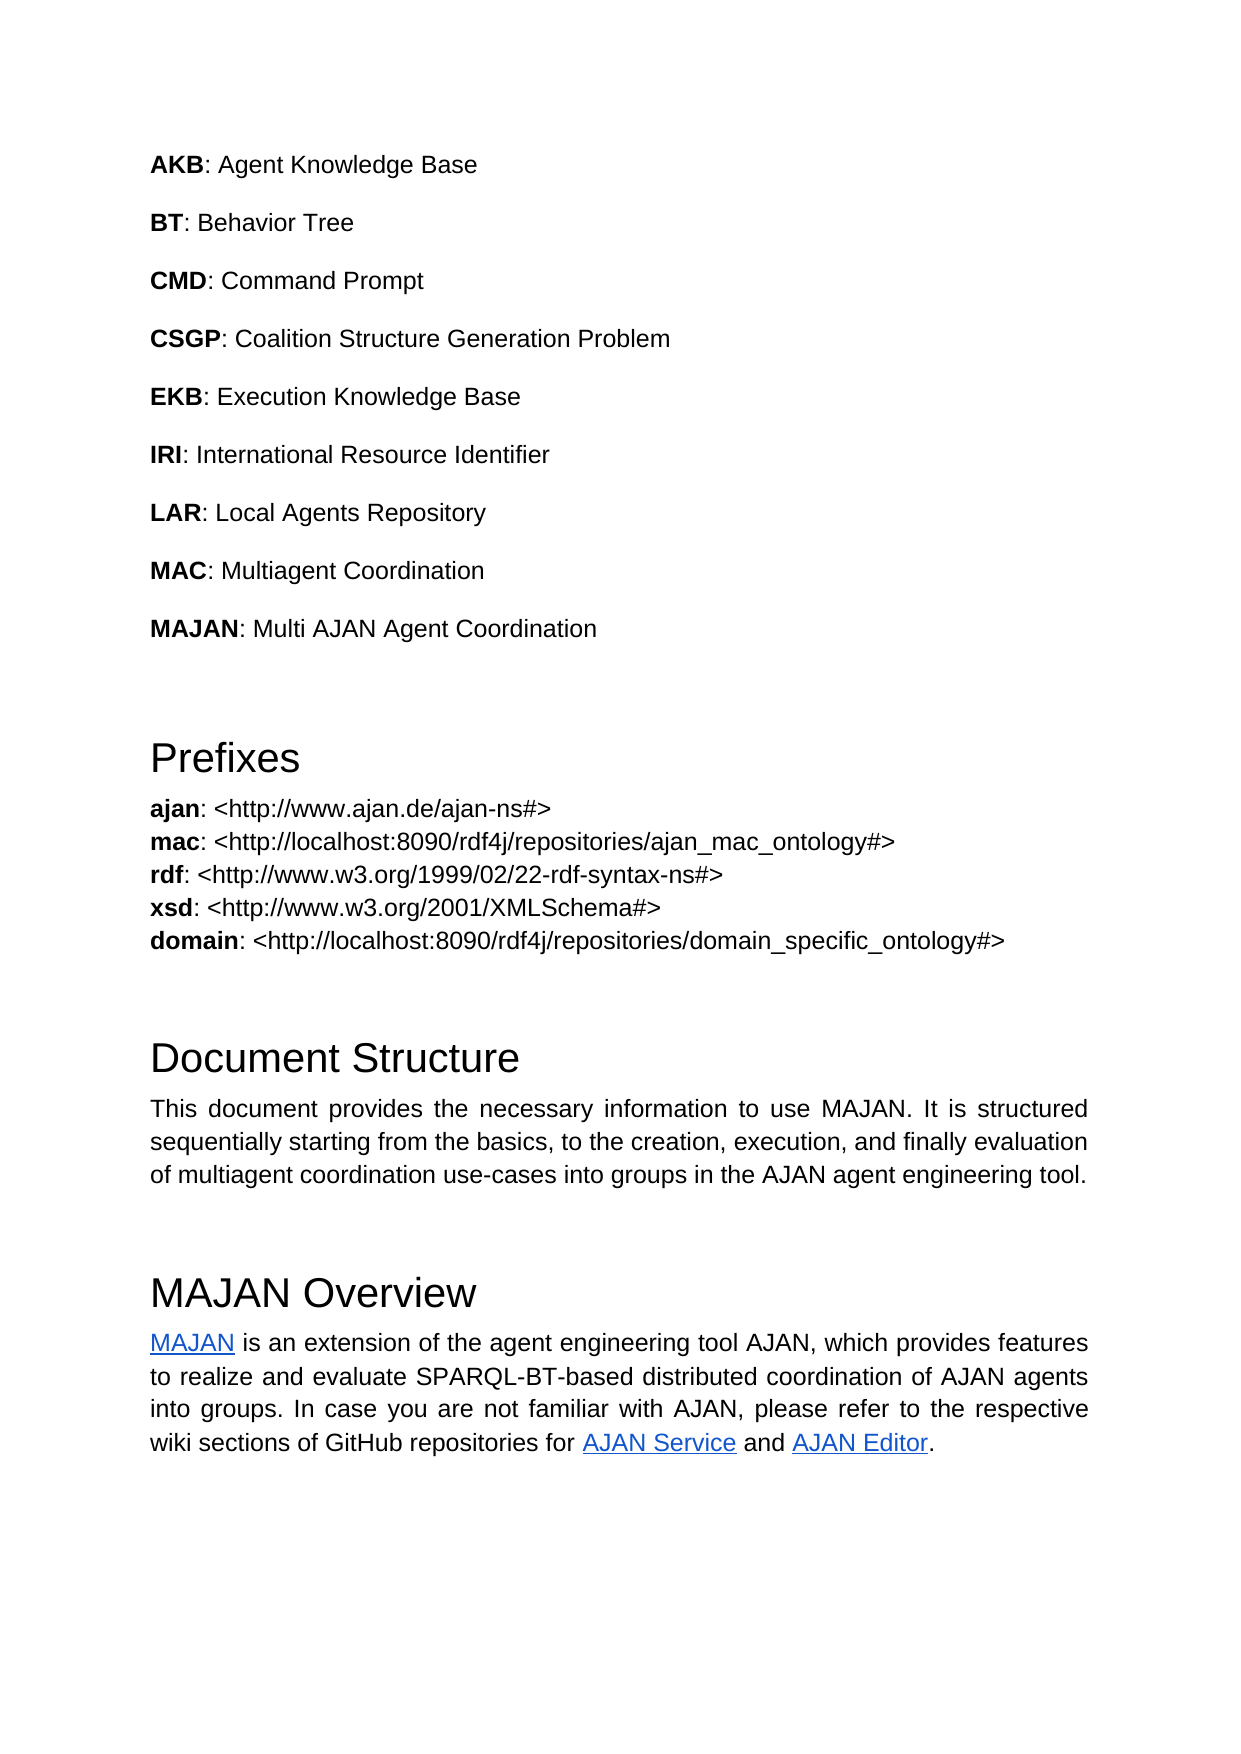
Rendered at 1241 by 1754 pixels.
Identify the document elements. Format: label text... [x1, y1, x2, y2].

text LAR: Local Agents Repository [150, 498, 1090, 527]
text CSGP: Coalition Structure Generation Problem [150, 324, 1090, 353]
text MAC: Multiagent Coordination [150, 556, 1090, 585]
subtitle Prefixes [150, 734, 1090, 782]
text xsd: <http://www.w3.org/2001/XMLSchema#> [150, 893, 1090, 922]
text rdf: <http://www.w3.org/1999/02/22-rdf-syntax-ns#> [150, 860, 1090, 889]
text MAJAN is an extension of the agent engineering tool AJAN, which provides features to realize and evaluate SPARQL-BT-based distributed coordination of AJAN agents into groups. In case you are not familiar with AJAN, please refer to the respective wiki sections of GitHub repositories for AJAN Service and AJAN Editor. [150, 1328, 1090, 1456]
text MAJAN: Multi AJAN Agent Coordination [150, 614, 1090, 643]
text BT: Behavior Tree [150, 208, 1090, 237]
text ajan: <http://www.ajan.de/ajan-ns#> [150, 794, 1090, 823]
text EKB: Execution Knowledge Base [150, 382, 1090, 411]
text AKB: Agent Knowledge Base [150, 150, 1090, 179]
text domain: <http://localhost:8090/rdf4j/repositories/domain_specific_ontology#> [150, 926, 1090, 955]
subtitle Document Structure [150, 1034, 1090, 1082]
subtitle MAJAN Overview [150, 1268, 1090, 1316]
text IRI: International Resource Identifier [150, 440, 1090, 469]
text This document provides the necessary information to use MAJAN. It is structured sequentially starting from the basics, to the creation, execution, and finally evaluation of multiagent coordination use-cases into groups in the AJAN agent engineering tool. [150, 1094, 1090, 1189]
text CMD: Command Prompt [150, 266, 1090, 295]
text mac: <http://localhost:8090/rdf4j/repositories/ajan_mac_ontology#> [150, 827, 1090, 856]
